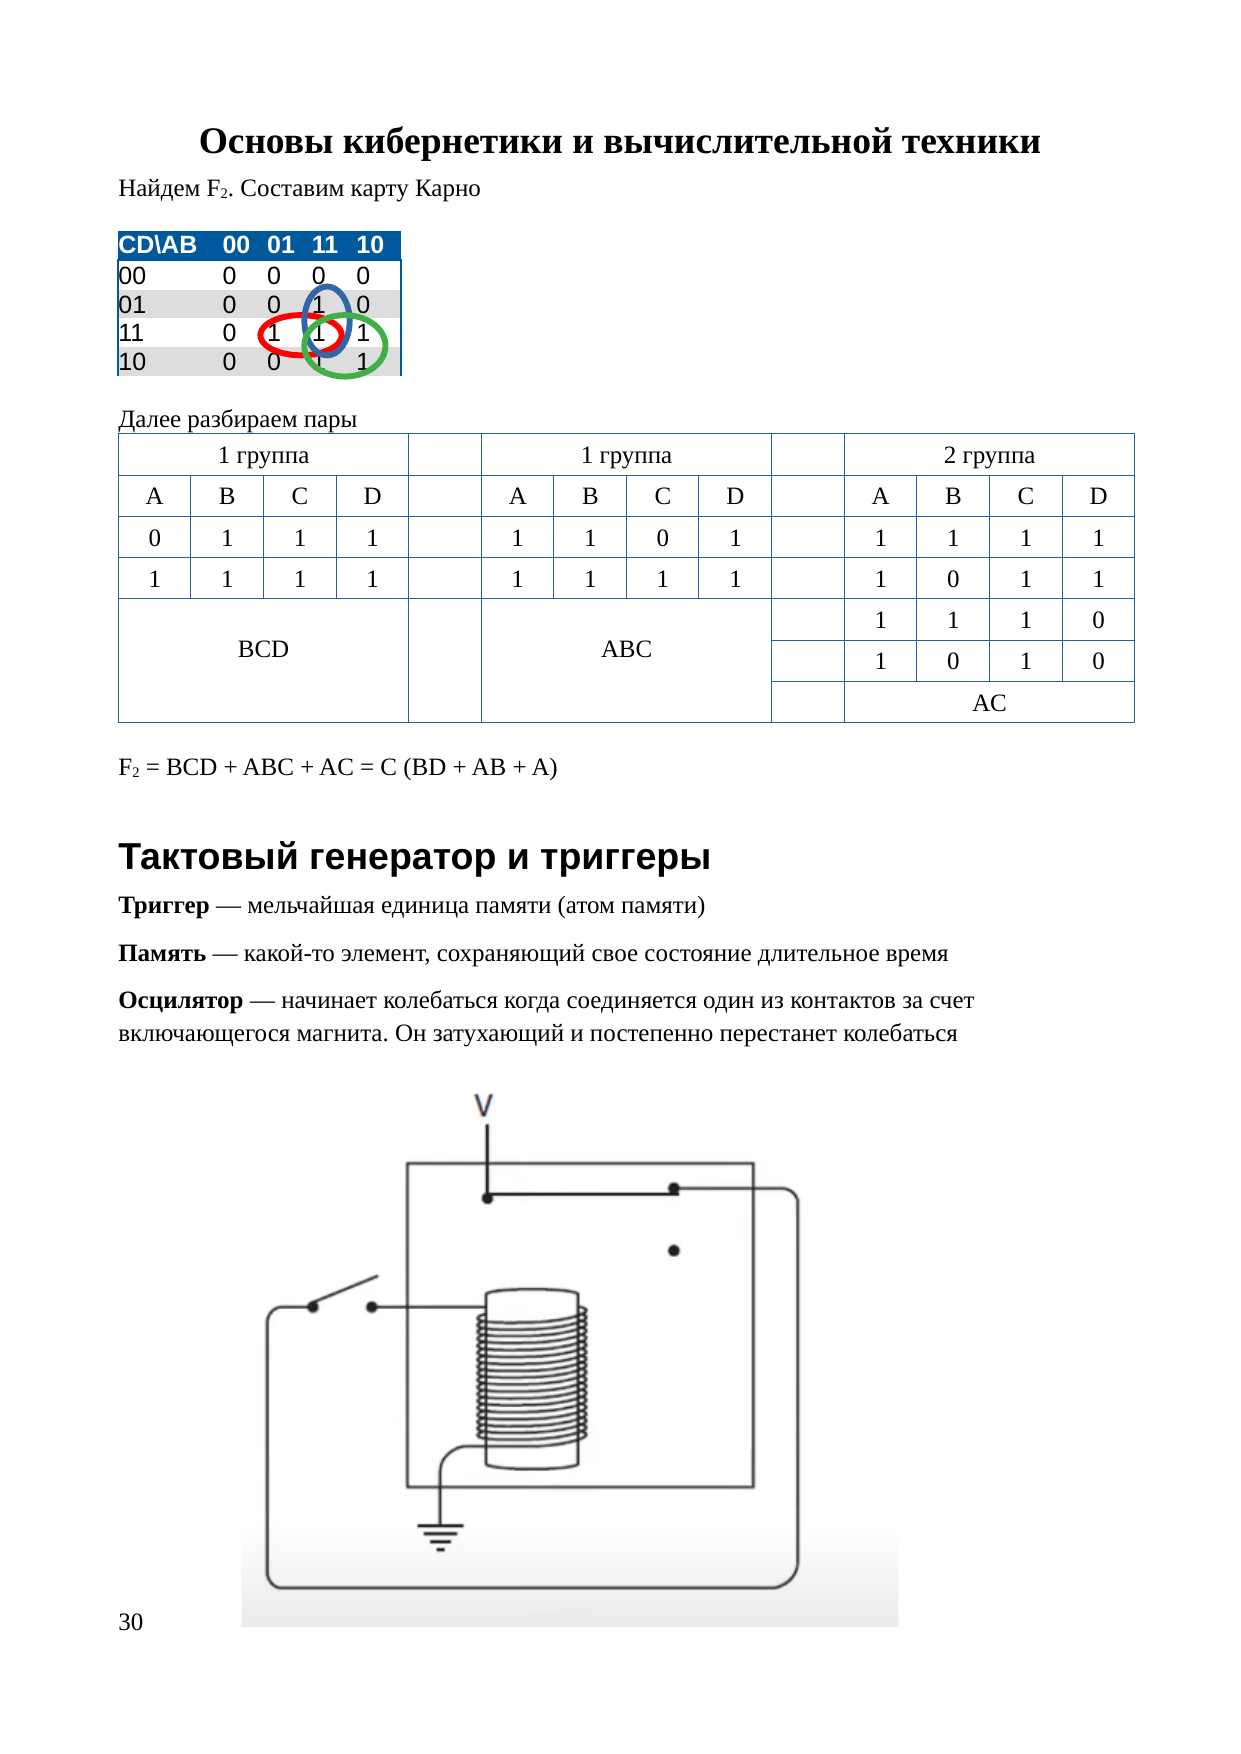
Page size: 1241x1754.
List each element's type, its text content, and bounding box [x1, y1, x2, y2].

table_cell 0 [356, 290, 400, 318]
table_cell 1 [990, 641, 1062, 681]
table_cell 1 [554, 517, 626, 557]
table_cell B [554, 476, 626, 516]
table_cell 1 [191, 558, 263, 598]
table_header 10 [356, 231, 401, 259]
table_cell 1 [1063, 558, 1134, 598]
table_header 11 [312, 231, 356, 259]
table_cell 0 [222, 290, 267, 318]
table_cell 1 [264, 517, 336, 557]
table_cell 1 [312, 323, 338, 347]
table_cell 1 [917, 517, 989, 557]
table_cell 00 [119, 261, 222, 289]
table_cell AC [845, 682, 1134, 722]
table_cell 0 [267, 351, 312, 376]
table_cell [772, 641, 844, 681]
table_cell 1 [367, 347, 400, 376]
table_cell 1 [312, 298, 317, 312]
table_cell 1 [990, 517, 1062, 557]
table_cell C [264, 476, 336, 516]
table_cell [409, 599, 481, 722]
table_cell 1 [482, 558, 553, 598]
table_cell 0 [222, 318, 267, 347]
table_cell D [1063, 476, 1134, 516]
table_cell 1 [343, 290, 356, 313]
table_header 1 группа [119, 434, 408, 474]
table_cell 1 [191, 517, 263, 557]
table_cell 1 [312, 369, 323, 376]
table_cell 1 [845, 517, 916, 557]
table_cell 1 [264, 558, 336, 598]
table_cell 1 [482, 517, 553, 557]
table_cell 11 [119, 318, 222, 347]
table_cell 0 [119, 517, 190, 557]
table_cell [277, 347, 301, 352]
table_cell C [627, 476, 698, 516]
table_cell 1 [337, 517, 408, 557]
table_cell 1 [845, 599, 916, 639]
table_cell 0 [917, 558, 989, 598]
table_cell 1 [699, 558, 771, 598]
table_cell BCD [119, 599, 408, 722]
table_cell D [337, 476, 408, 516]
table_cell [772, 599, 844, 639]
table_header 2 группа [845, 434, 1134, 474]
table_header [772, 434, 844, 474]
table_cell [409, 558, 481, 598]
table_cell ABC [482, 599, 771, 722]
table_header [409, 434, 481, 474]
table_cell 1 [917, 599, 989, 639]
table_cell [772, 517, 844, 557]
table_cell D [699, 476, 771, 516]
table_cell [336, 319, 346, 331]
text Далее разбираем пары [118, 404, 1122, 433]
table_cell A [119, 476, 190, 516]
picture [241, 1086, 899, 1627]
text Найдем F2. Составим карту Карно [118, 173, 1122, 202]
table_cell 1 [317, 290, 345, 315]
table_cell 0 [1063, 641, 1134, 681]
table_cell 1 [1063, 517, 1134, 557]
table_cell 1 [356, 320, 382, 347]
table_cell 1 [554, 558, 626, 598]
table_cell [372, 318, 400, 347]
text F2 = BCD + ABC + AC = C (BD + AB + A) [118, 752, 1122, 781]
table_cell 0 [627, 517, 698, 557]
table_cell 1 [990, 599, 1062, 639]
table_cell A [845, 476, 916, 516]
table_cell [772, 476, 844, 516]
table_cell 0 [267, 261, 312, 289]
table_cell 0 [222, 261, 267, 289]
table_cell 1 [845, 641, 916, 681]
table_cell C [990, 476, 1062, 516]
text Память — какой-то элемент, сохраняющий свое состояние длительное время [118, 938, 1122, 966]
table_cell [409, 517, 481, 557]
table_header 1 группа [482, 434, 771, 474]
table_cell 1 [990, 558, 1062, 598]
table_cell 0 [312, 261, 356, 289]
table_cell 1 [267, 319, 303, 347]
table_cell 1 [356, 347, 382, 372]
table_cell 1 [337, 558, 408, 598]
table_cell 01 [119, 290, 222, 318]
subtitle Тактовый генератор и триггеры [118, 834, 1122, 877]
table_cell 0 [1063, 599, 1134, 639]
table_cell 10 [119, 347, 222, 376]
table_cell 1 [119, 558, 190, 598]
text Осцилятор — начинает колебаться когда соединяется один из контактов за счет включающегося магнита. Он затухающий и постепенно перестанет колебаться [118, 985, 1122, 1047]
table_cell A [482, 476, 553, 516]
table_cell 0 [222, 347, 267, 376]
table_cell B [191, 476, 263, 516]
table_cell [772, 682, 844, 722]
table_cell 0 [356, 261, 400, 289]
table_cell [409, 476, 481, 516]
table_cell 1 [845, 558, 916, 598]
table_header CD\AB [118, 231, 222, 259]
text Триггер — мельчайшая единица памяти (атом памяти) [118, 890, 1122, 919]
table_cell B [917, 476, 989, 516]
table_header 01 [267, 231, 312, 259]
table_cell 1 [627, 558, 698, 598]
table_cell 1 [320, 347, 356, 373]
table_header 00 [222, 231, 267, 259]
table_cell 0 [917, 641, 989, 681]
table_cell 0 [267, 290, 311, 318]
table_cell 1 [699, 517, 771, 557]
table_cell [772, 558, 844, 598]
table_cell [347, 319, 356, 347]
